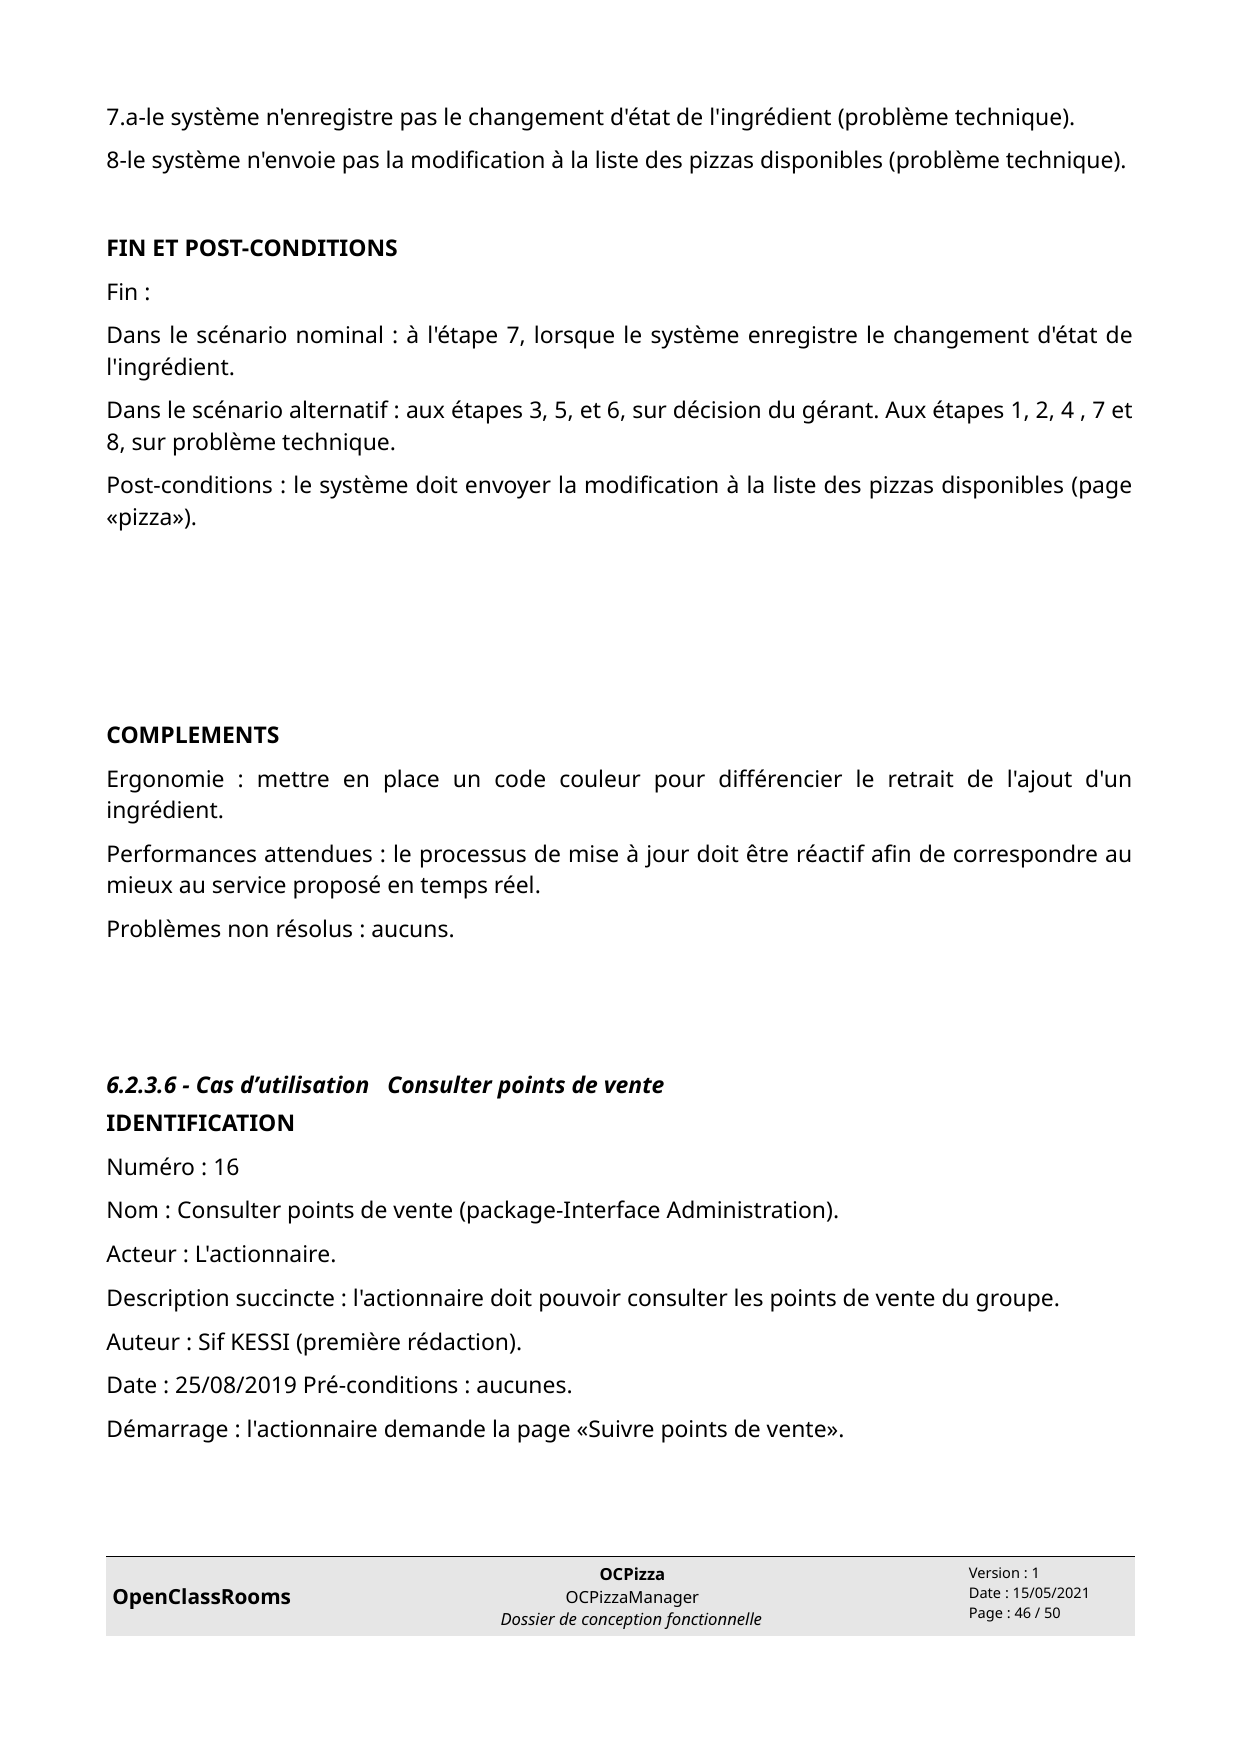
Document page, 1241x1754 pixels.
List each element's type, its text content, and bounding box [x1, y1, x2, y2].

text Numéro : 16 [106, 1150, 1134, 1182]
text Démarrage : l'actionnaire demande la page «Suivre points de vente». [106, 1413, 1134, 1444]
text IDENTIFICATION [106, 1107, 1134, 1138]
text 7.a-le système n'enregistre pas le changement d'état de l'ingrédient (problème technique). [106, 100, 1134, 132]
text Dans le scénario alternatif : aux étapes 3, 5, et 6, sur décision du gérant. Aux étapes 1, 2, 4 , 7 et 8, sur problème technique. [106, 394, 1134, 457]
text Auteur : Sif KESSI (première rédaction). [106, 1325, 1134, 1357]
text Acteur : L'actionnaire. [106, 1238, 1134, 1269]
text FIN ET POST-CONDITIONS [106, 232, 1134, 263]
text 8-le système n'envoie pas la modification à la liste des pizzas disponibles (problème technique). [106, 144, 1134, 175]
text Description succincte : l'actionnaire doit pouvoir consulter les points de vente du groupe. [106, 1282, 1134, 1313]
text Date : 25/08/2019 Pré-conditions : aucunes. [106, 1369, 1134, 1400]
text Nom : Consulter points de vente (package-Interface Administration). [106, 1194, 1134, 1225]
text Performances attendues : le processus de mise à jour doit être réactif afin de correspondre au mieux au service proposé en temps réel. [106, 838, 1134, 900]
text Fin : [106, 275, 1134, 307]
text Problèmes non résolus : aucuns. [106, 913, 1134, 944]
text COMPLEMENTS [106, 719, 1134, 750]
text Ergonomie : mettre en place un code couleur pour différencier le retrait de l'ajout d'un ingrédient. [106, 763, 1134, 825]
text Post-conditions : le système doit envoyer la modification à la liste des pizzas disponibles (page «pizza»). [106, 469, 1134, 532]
subtitle Cas d’utilisation Consulter points de vente [106, 1069, 1134, 1100]
text Dans le scénario nominal : à l'étape 7, lorsque le système enregistre le changement d'état de l'ingrédient. [106, 319, 1134, 382]
